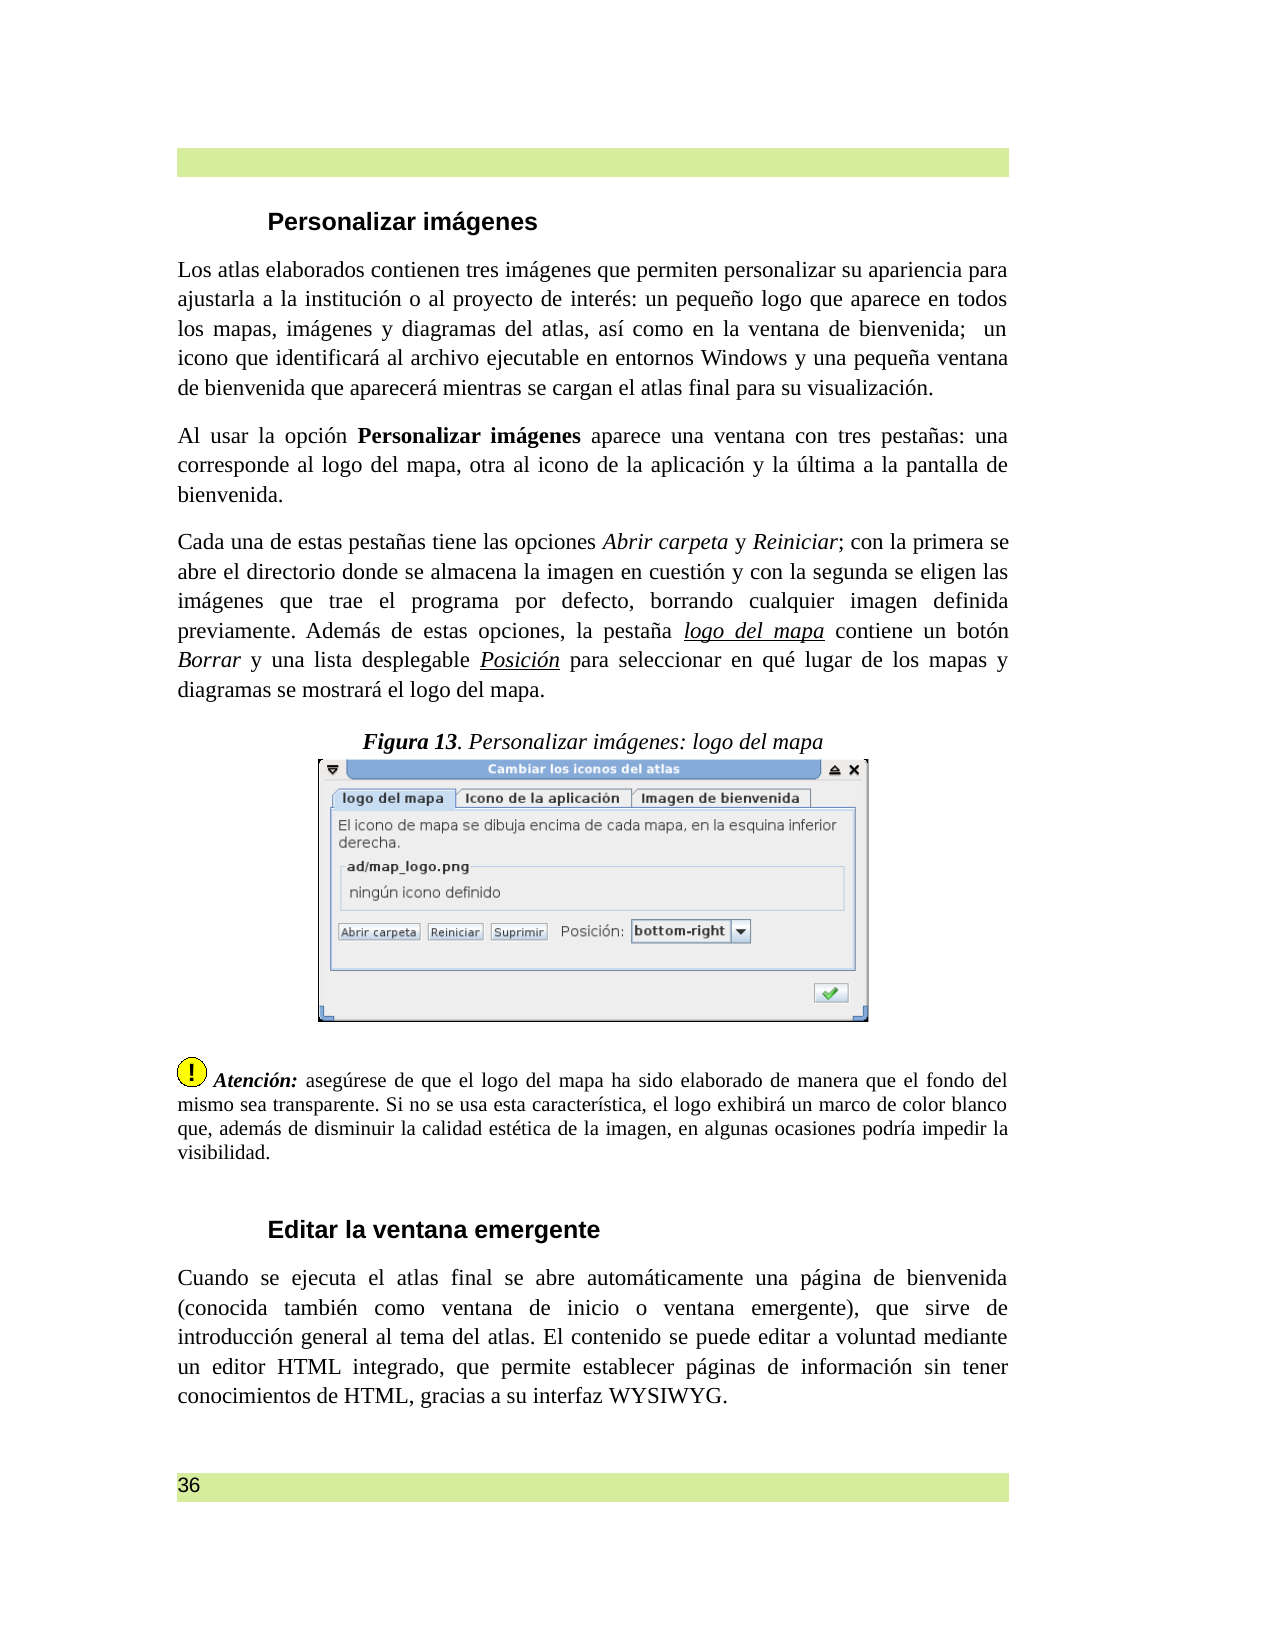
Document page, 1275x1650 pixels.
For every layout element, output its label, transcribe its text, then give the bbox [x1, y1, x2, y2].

text Los atlas elaborados contienen tres imágenes que permiten personalizar su apariencia para ajustarla a la institución o al proyecto de interés: un pequeño logo que aparece en todos los mapas, imágenes y diagramas del atlas, así como en la ventana de bienvenida; un icono que identificará al archivo ejecutable en entornos Windows y una pequeña ventana de bienvenida que aparecerá mientras se cargan el atlas final para su visualización. [177, 254, 1009, 401]
subtitle Personalizar imágenes [177, 207, 1009, 235]
text Al usar la opción Personalizar imágenes aparece una ventana con tres pestañas: una corresponde al logo del mapa, otra al icono de la aplicación y la última a la pantalla de bienvenida. [177, 419, 1009, 508]
text Cuando se ejecuta el atlas final se abre automáticamente una página de bienvenida (conocida también como ventana de inicio o ventana emergente), que sirve de introducción general al tema del atlas. El contenido se puede editar a voluntad mediante un editor HTML integrado, que permite establecer páginas de información sin tener conocimientos de HTML, gracias a su interfaz WYSIWYG. [177, 1262, 1009, 1410]
picture [318, 759, 869, 1022]
text Figura 13. Personalizar imágenes: logo del mapa [177, 728, 1009, 754]
text Atención: asegúrese de que el logo del mapa ha sido elaborado de manera que el fondo del mismo sea transparente. Si no se usa esta característica, el logo exhibirá un marco de color blanco que, además de disminuir la calidad estética de la imagen, en algunas ocasiones podría impedir la visibilidad. [177, 1057, 1009, 1164]
text Cada una de estas pestañas tiene las opciones Abrir carpeta y Reiniciar; con la primera se abre el directorio donde se almacena la imagen en cuestión y con la segunda se eligen las imágenes que trae el programa por defecto, borrando cualquier imagen definida previamente. Además de estas opciones, la pestaña logo del mapa contiene un botón Borrar y una lista desplegable Posición para seleccionar en qué lugar de los mapas y diagramas se mostrará el logo del mapa. [177, 526, 1009, 703]
subtitle Editar la ventana emergente [177, 1215, 1009, 1244]
